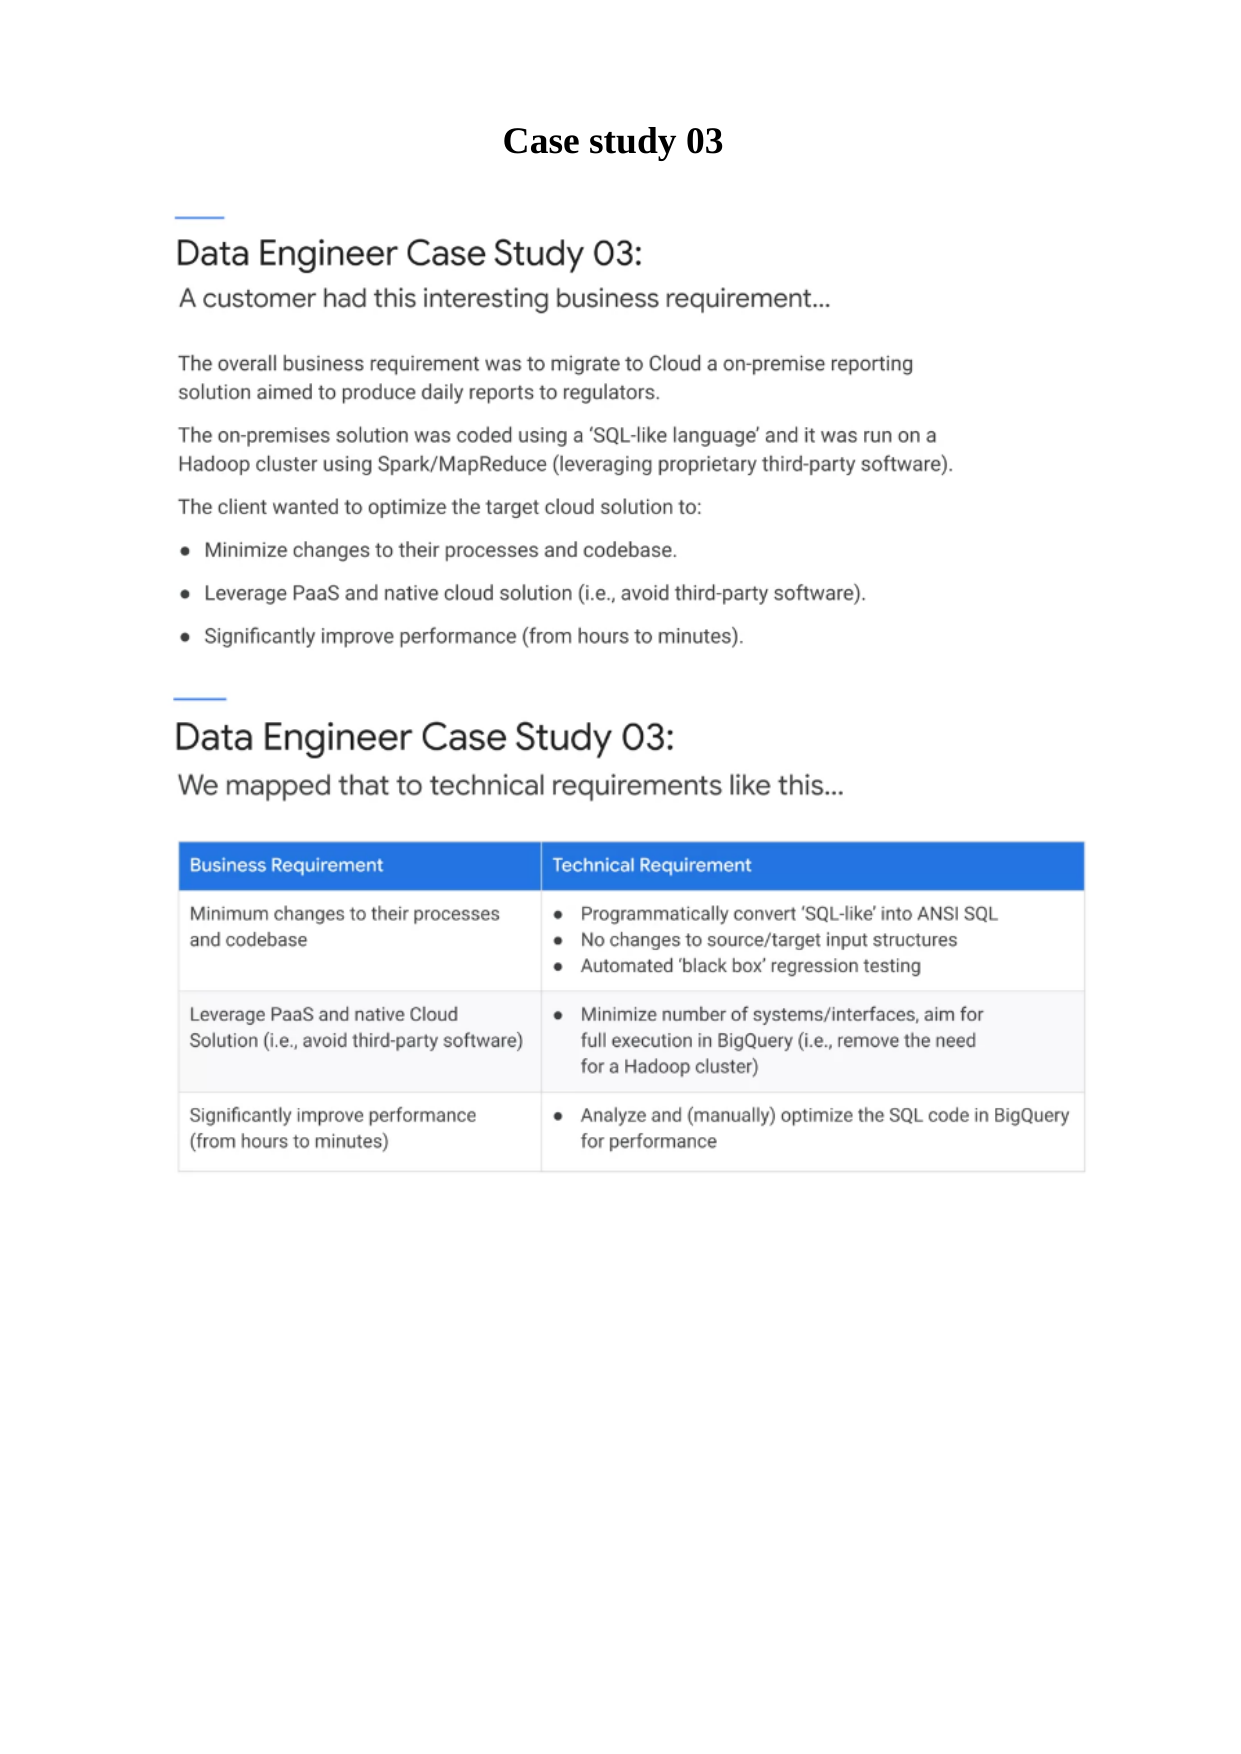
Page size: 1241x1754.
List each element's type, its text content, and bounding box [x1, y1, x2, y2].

picture [118, 686, 1123, 1193]
picture [118, 202, 1123, 658]
subtitle Case study 03 [118, 118, 1122, 161]
